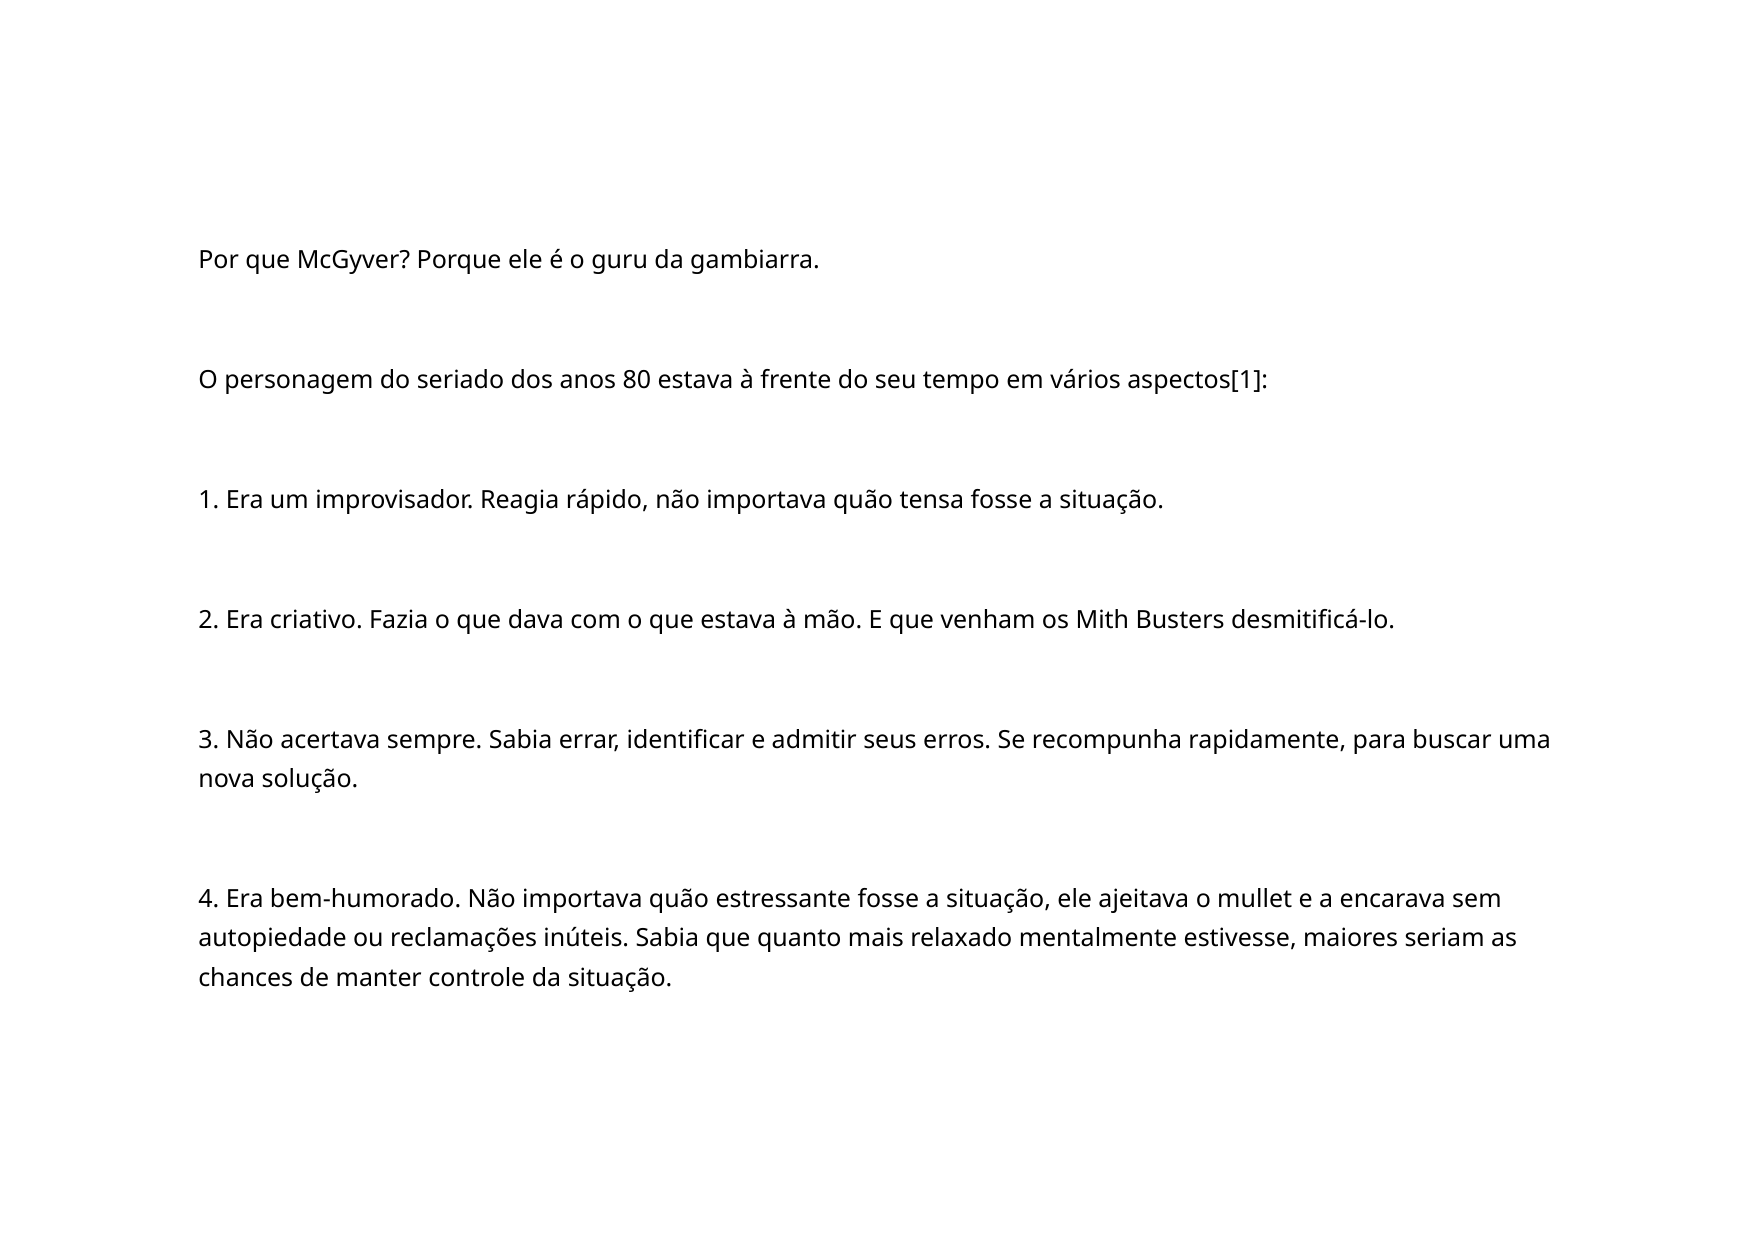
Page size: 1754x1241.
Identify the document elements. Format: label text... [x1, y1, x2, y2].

text 3. Não acertava sempre. Sabia errar, identificar e admitir seus erros. Se recompunha rapidamente, para buscar uma nova solução. [198, 722, 1556, 795]
text 1. Era um improvisador. Reagia rápido, não importava quão tensa fosse a situação. [198, 482, 1556, 516]
text 4. Era bem-humorado. Não importava quão estressante fosse a situação, ele ajeitava o mullet e a encarava sem autopiedade ou reclamações inúteis. Sabia que quanto mais relaxado mentalmente estivesse, maiores seriam as chances de manter controle da situação. [198, 881, 1556, 993]
text Por que McGyver? Porque ele é o guru da gambiarra. [198, 242, 1556, 276]
text 2. Era criativo. Fazia o que dava com o que estava à mão. E que venham os Mith Busters desmitificá-lo. [198, 602, 1556, 636]
text O personagem do seriado dos anos 80 estava à frente do seu tempo em vários aspectos[1]: [198, 362, 1556, 396]
